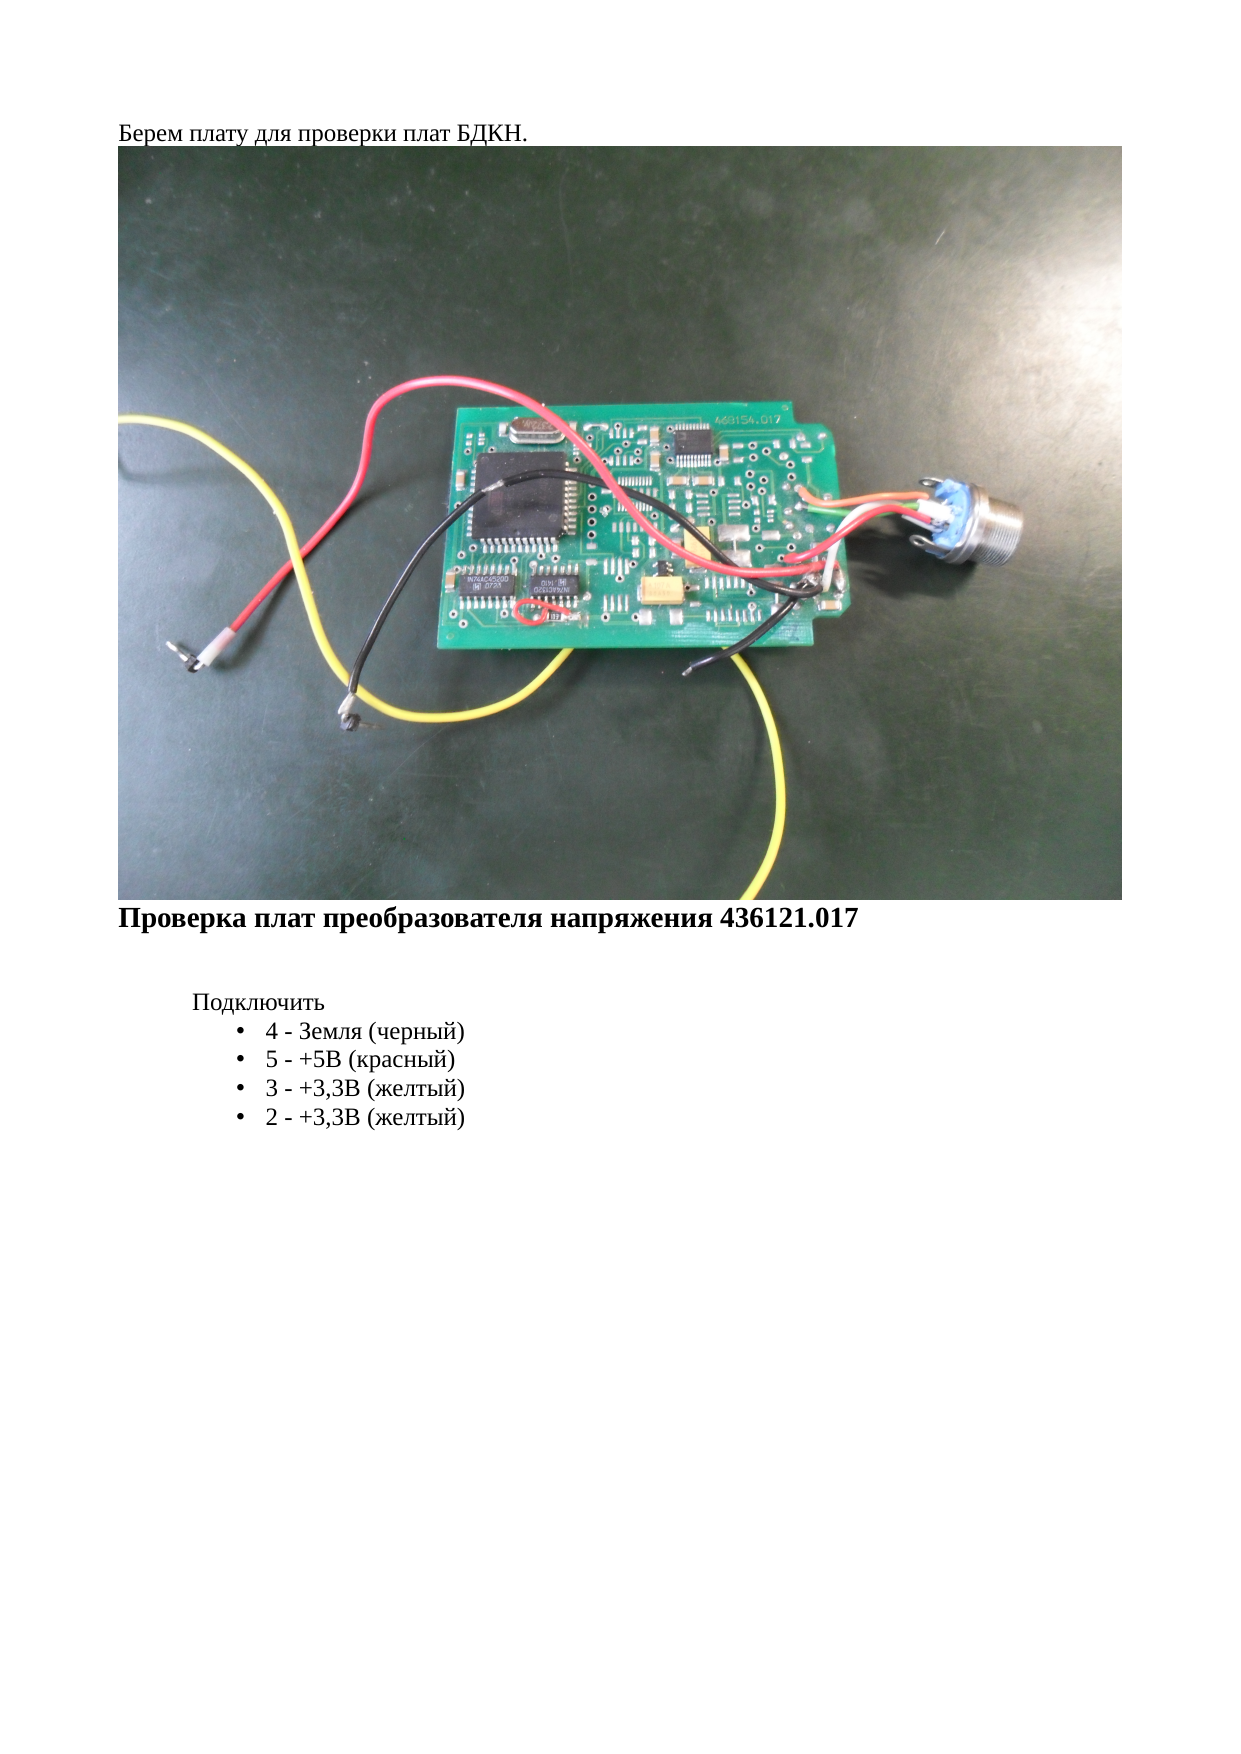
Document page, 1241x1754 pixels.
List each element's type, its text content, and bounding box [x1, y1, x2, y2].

text Берем плату для проверки плат БДКН. [118, 118, 1122, 146]
picture [118, 146, 1122, 900]
list Подключить [162, 987, 1122, 1016]
list 5 - +5В (красный) [236, 1044, 1122, 1073]
subtitle Проверка плат преобразователя напряжения 436121.017 [118, 900, 1122, 933]
list 3 - +3,3В (желтый) [236, 1073, 1122, 1102]
list 2 - +3,3В (желтый) [236, 1102, 1122, 1131]
list 4 - Земля (черный) [236, 1016, 1122, 1044]
